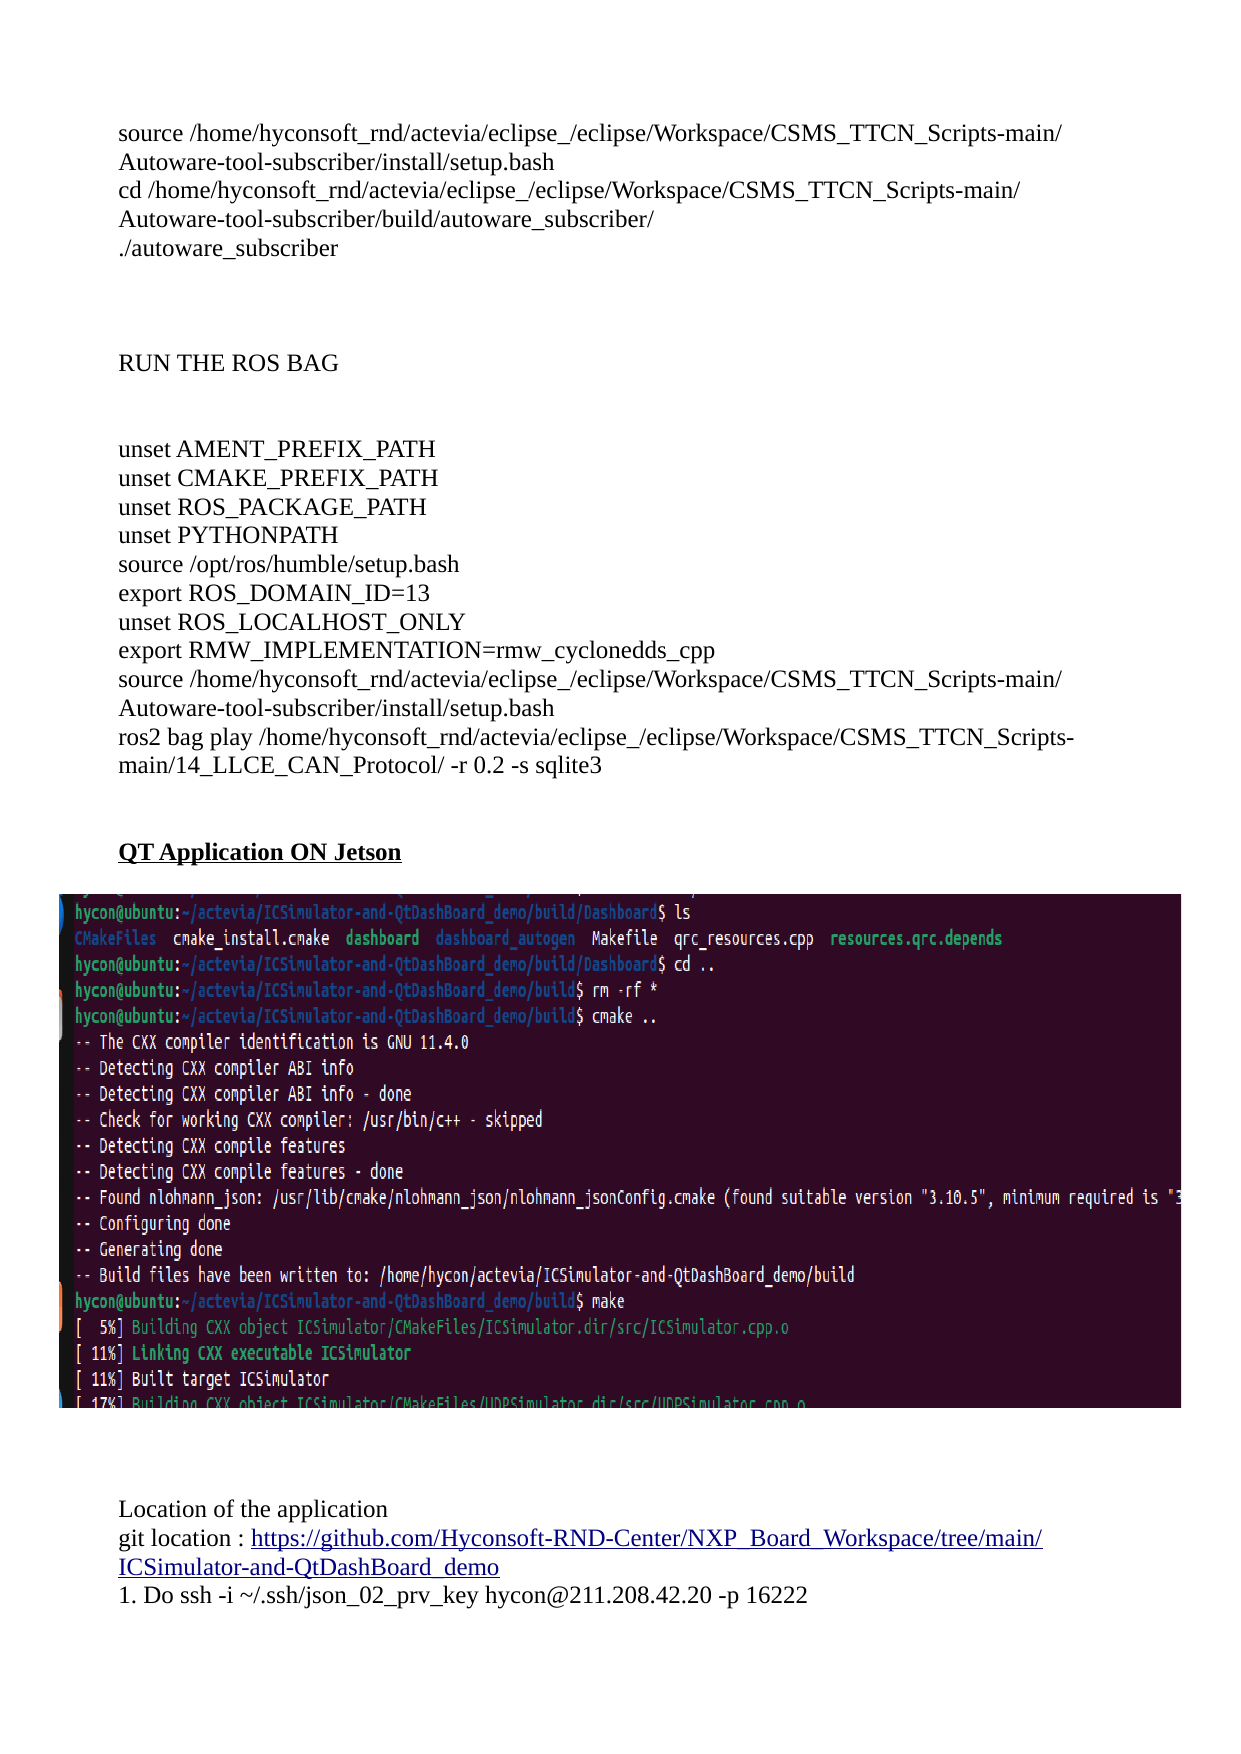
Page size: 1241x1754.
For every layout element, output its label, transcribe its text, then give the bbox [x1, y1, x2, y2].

text git location : https://github.com/Hyconsoft-RND-Center/NXP_Board_Workspace/tree/main/ICSimulator-and-QtDashBoard_demo [118, 1523, 1122, 1581]
text source /home/hyconsoft_rnd/actevia/eclipse_/eclipse/Workspace/CSMS_TTCN_Scripts-main/Autoware-tool-subscriber/install/setup.bash [118, 664, 1122, 722]
text RUN THE ROS BAG [118, 348, 1122, 377]
text Location of the application [118, 1494, 1122, 1523]
text source /home/hyconsoft_rnd/actevia/eclipse_/eclipse/Workspace/CSMS_TTCN_Scripts-main/Autoware-tool-subscriber/install/setup.bash [118, 118, 1122, 176]
text cd /home/hyconsoft_rnd/actevia/eclipse_/eclipse/Workspace/CSMS_TTCN_Scripts-main/Autoware-tool-subscriber/build/autoware_subscriber/ [118, 176, 1122, 233]
text unset AMENT_PREFIX_PATH [118, 434, 1122, 463]
text unset ROS_PACKAGE_PATH [118, 492, 1122, 521]
text export RMW_IMPLEMENTATION=rmw_cyclonedds_cpp [118, 636, 1122, 664]
text QT Application ON Jetson [118, 837, 1122, 866]
text unset CMAKE_PREFIX_PATH [118, 463, 1122, 492]
text ros2 bag play /home/hyconsoft_rnd/actevia/eclipse_/eclipse/Workspace/CSMS_TTCN_Scripts-main/14_LLCE_CAN_Protocol/ -r 0.2 -s sqlite3 [118, 722, 1122, 779]
text 1. Do ssh -i ~/.ssh/json_02_prv_key hycon@211.208.42.20 -p 16222 [118, 1581, 1122, 1609]
text ./autoware_subscriber [118, 233, 1122, 262]
text unset PYTHONPATH [118, 521, 1122, 549]
text export ROS_DOMAIN_ID=13 [118, 578, 1122, 607]
text unset ROS_LOCALHOST_ONLY [118, 607, 1122, 636]
picture [59, 894, 1182, 1408]
text source /opt/ros/humble/setup.bash [118, 549, 1122, 578]
